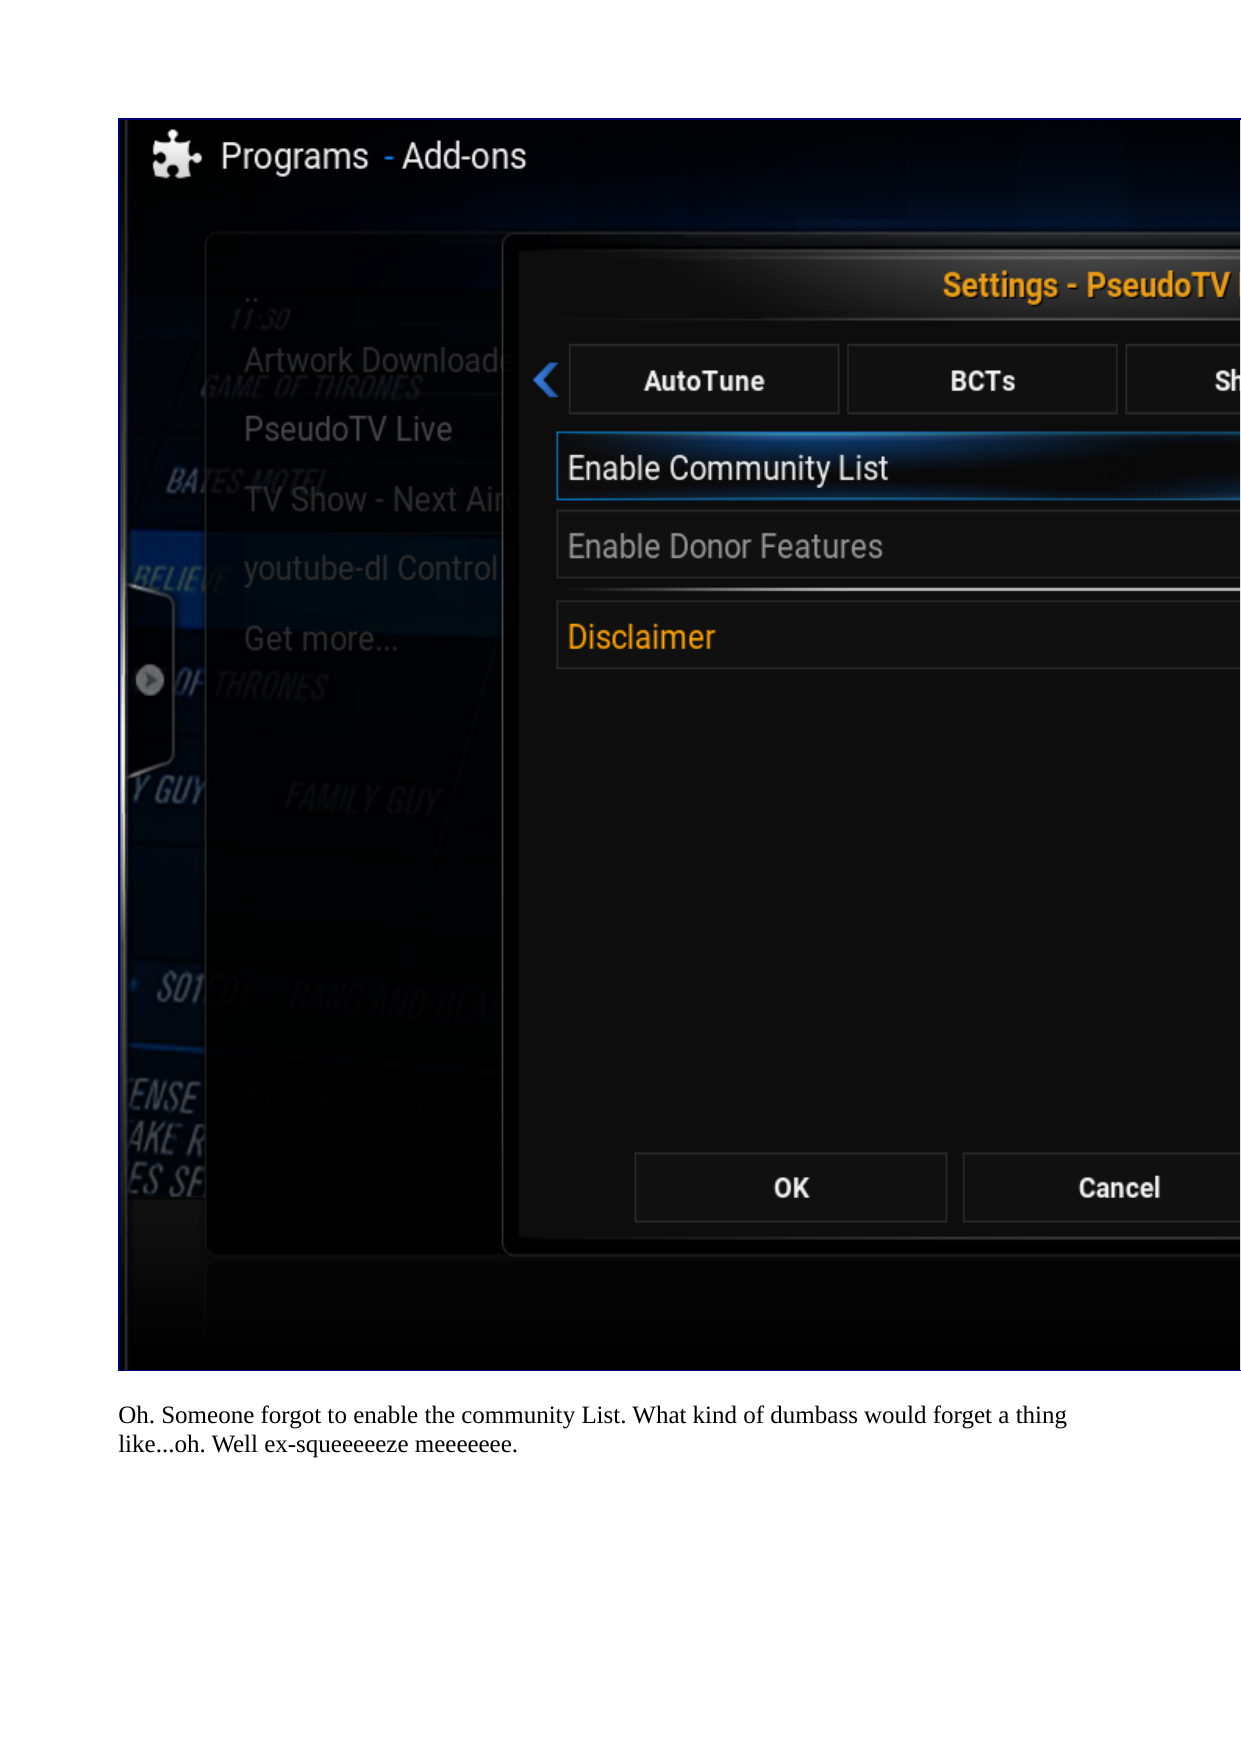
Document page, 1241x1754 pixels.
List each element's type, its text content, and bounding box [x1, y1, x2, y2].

text Oh. Someone forgot to enable the community List. What kind of dumbass would forget a thing like...oh. Well ex-squeeeeeze meeeeeee. [118, 1371, 1122, 1457]
picture [120, 120, 1241, 1370]
